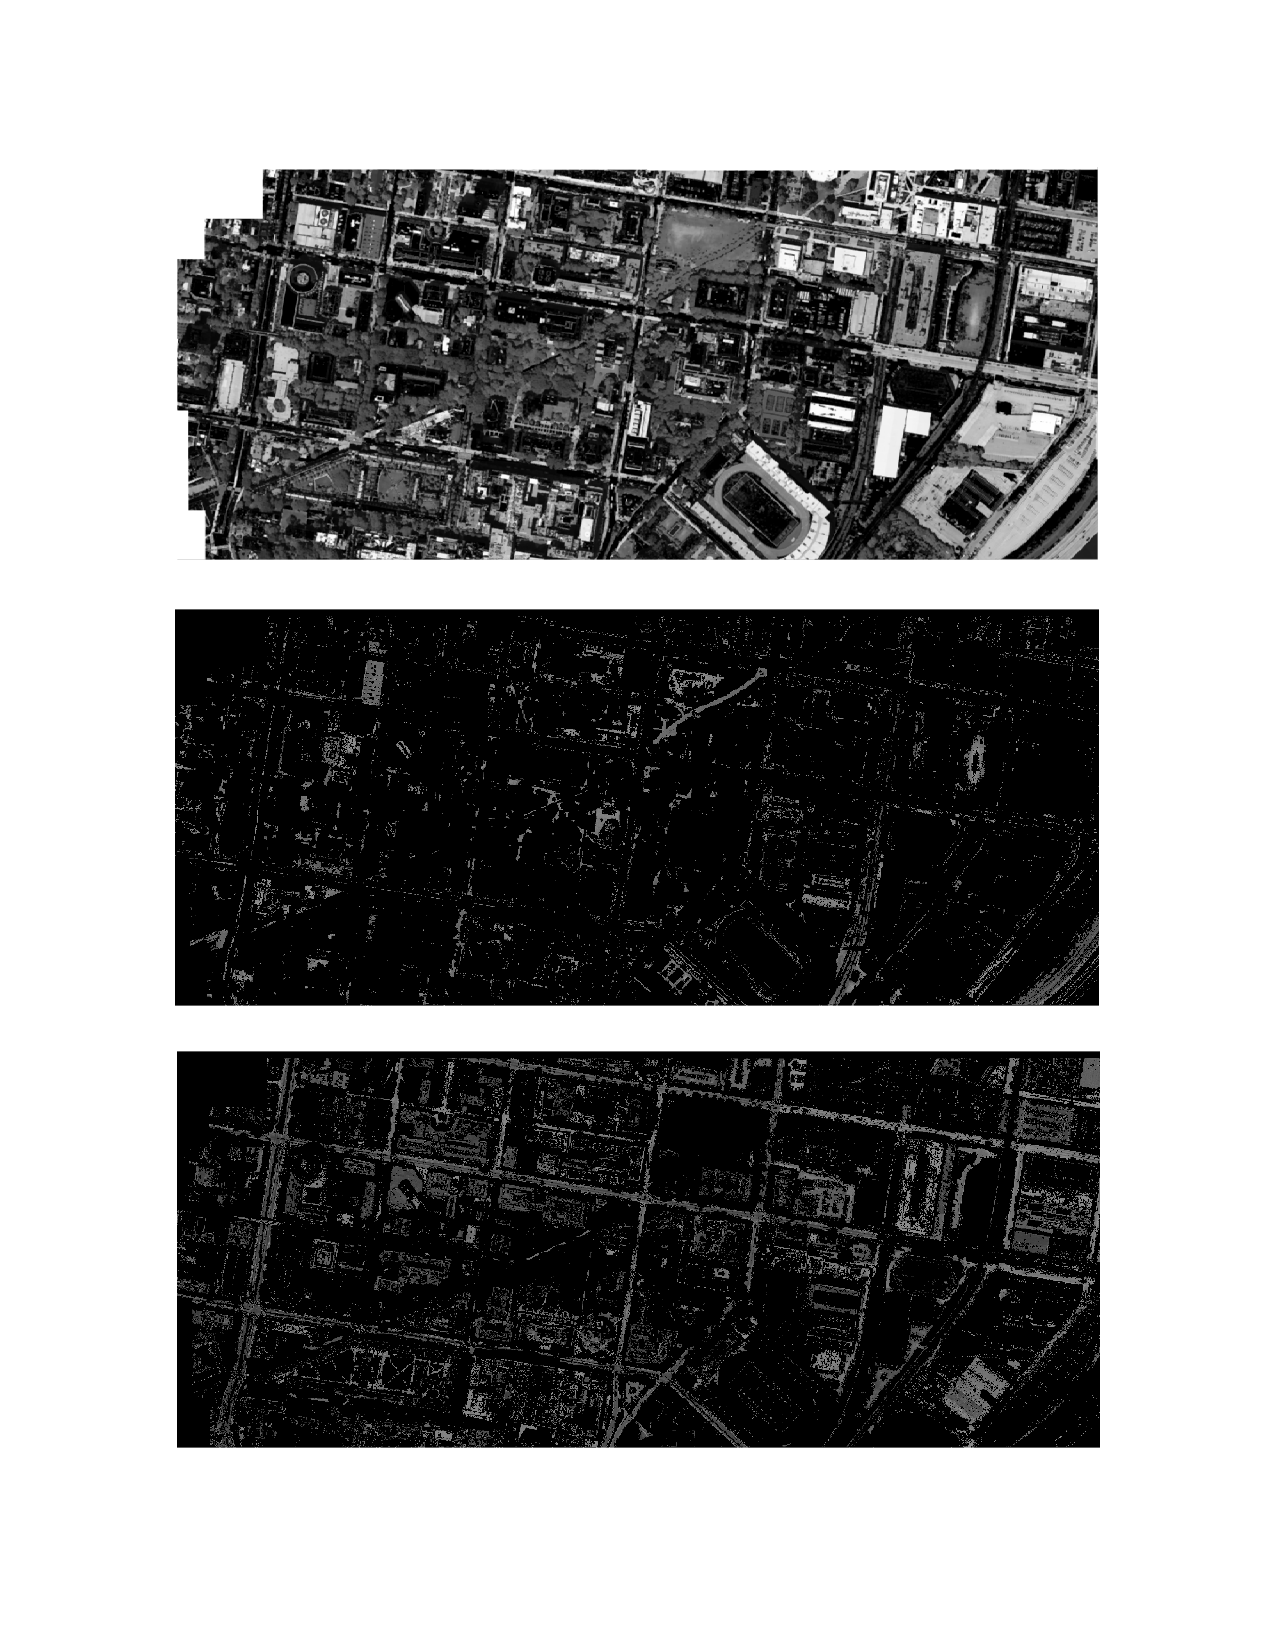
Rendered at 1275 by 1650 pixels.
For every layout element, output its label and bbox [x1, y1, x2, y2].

picture [175, 1050, 1100, 1449]
picture [175, 608, 1100, 1006]
picture [177, 167, 1098, 561]
